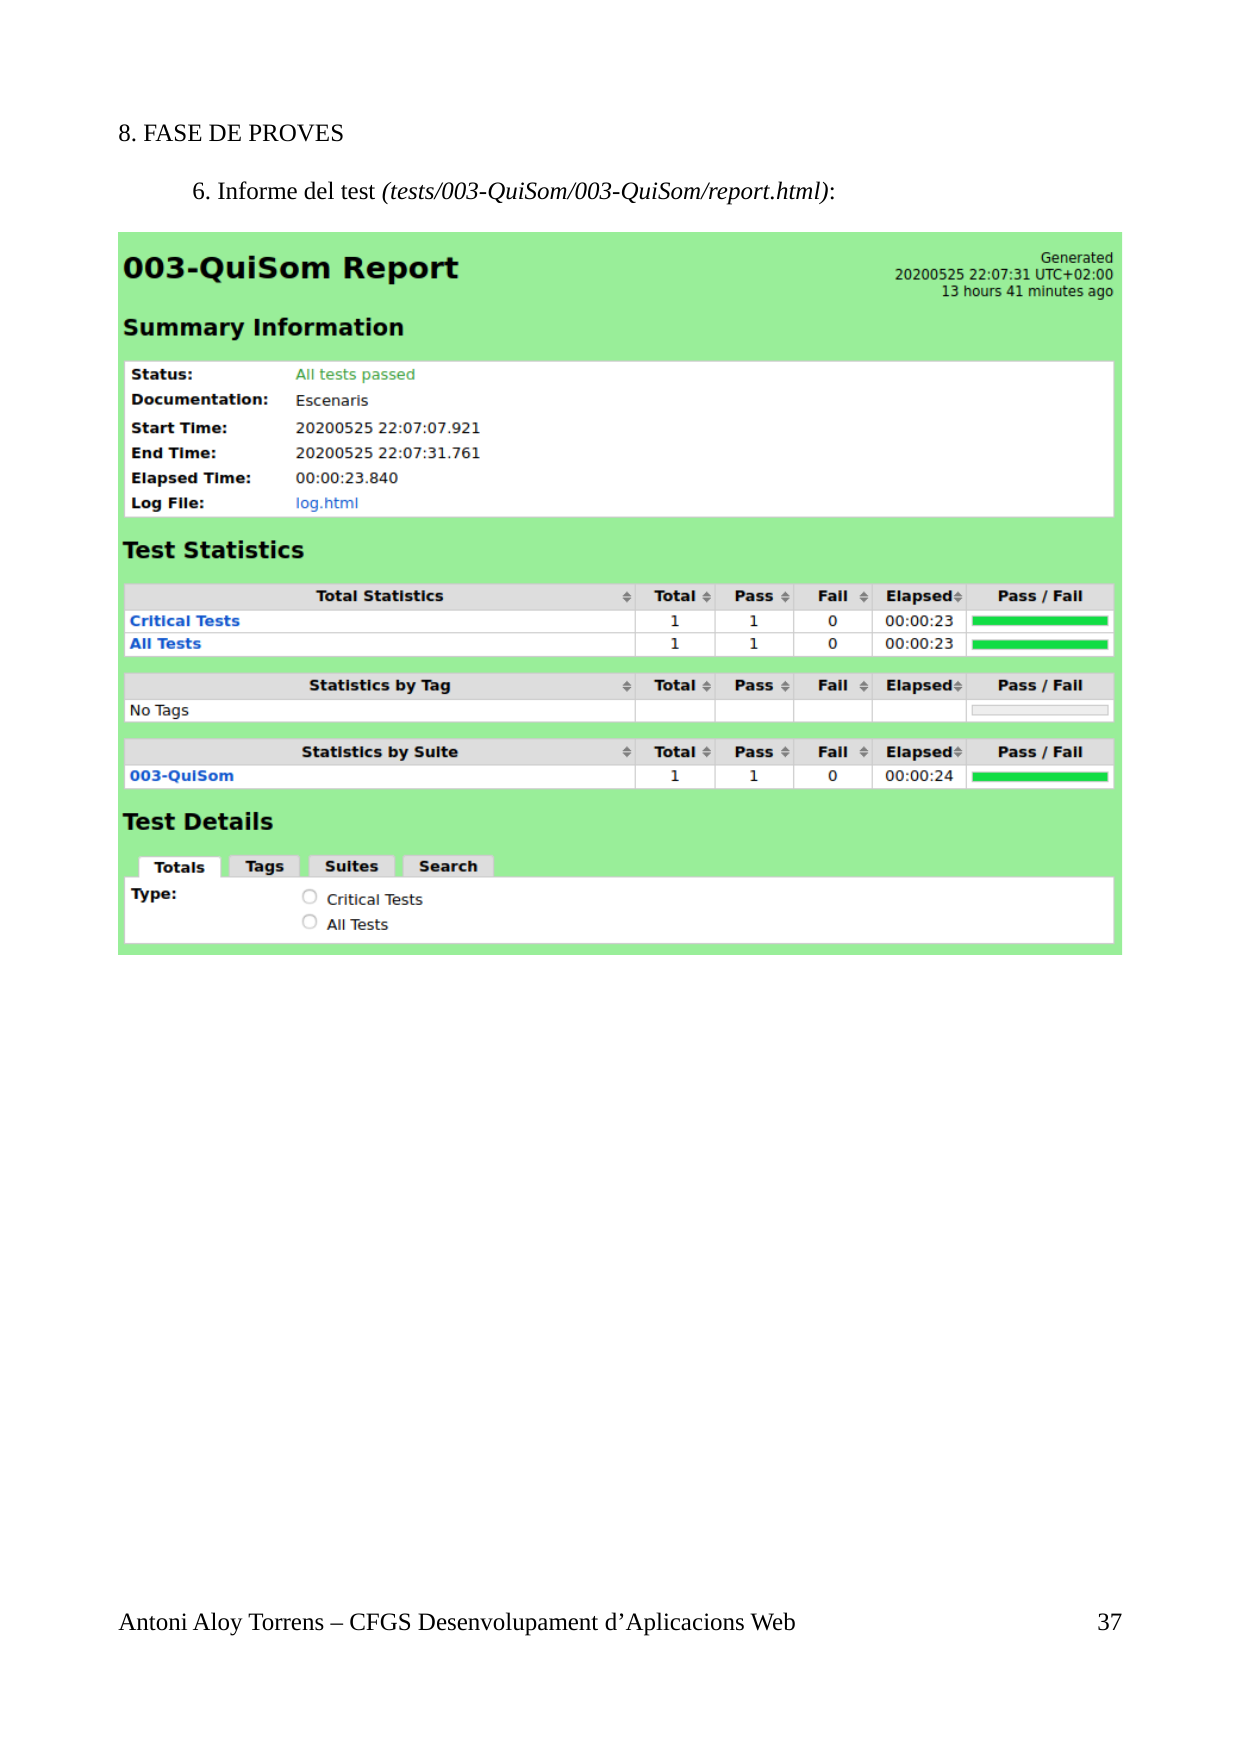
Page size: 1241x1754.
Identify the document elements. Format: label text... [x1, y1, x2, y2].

text 6. Informe del test (tests/003-QuiSom/003-QuiSom/report.html): [118, 176, 1122, 205]
picture [118, 232, 1123, 955]
